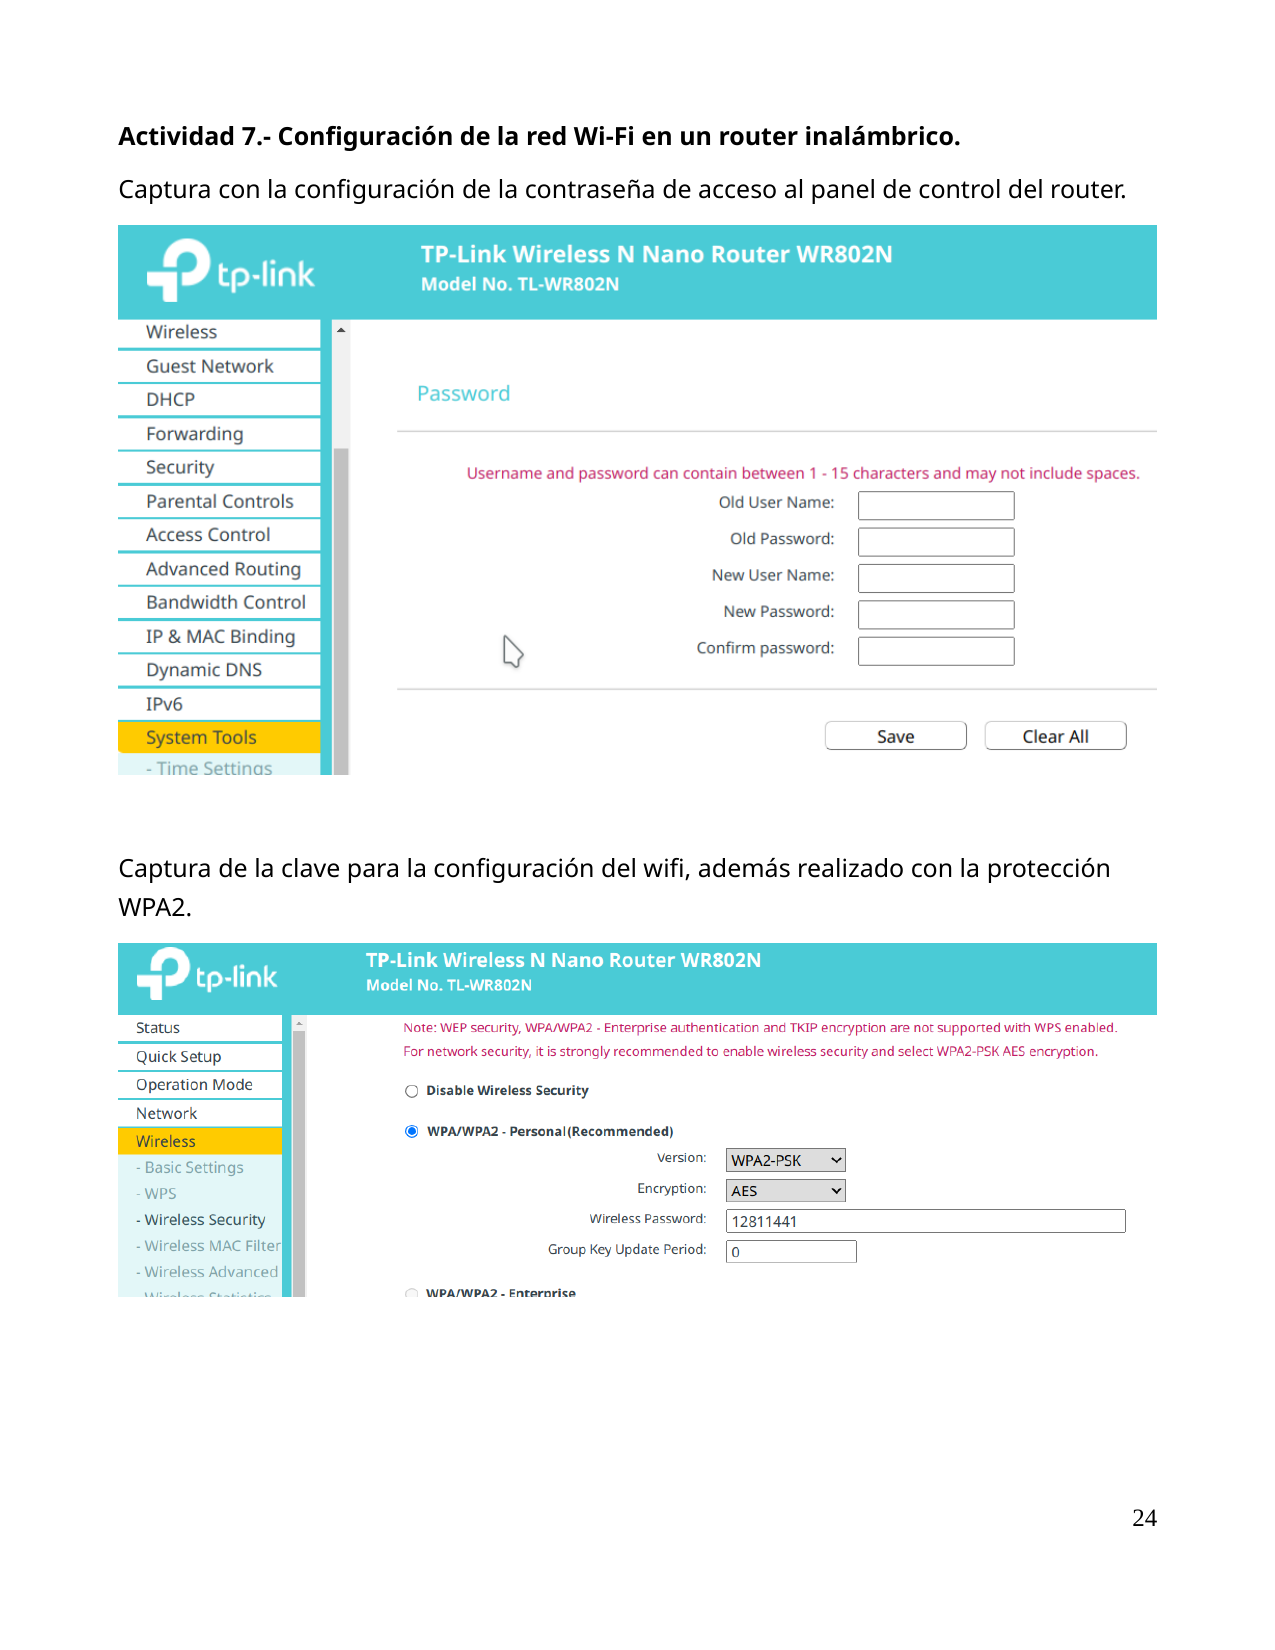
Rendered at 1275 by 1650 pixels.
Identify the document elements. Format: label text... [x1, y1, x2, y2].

text Actividad 7.- Configuración de la red Wi-Fi en un router inalámbrico. [118, 118, 1157, 152]
picture [118, 225, 1157, 775]
text Captura de la clave para la configuración del wifi, además realizado con la protección WPA2. [118, 851, 1157, 924]
text Captura con la configuración de la contraseña de acceso al panel de control del router. [118, 172, 1157, 206]
table_header [118, 1297, 1157, 1325]
picture [118, 943, 1157, 1297]
table_header [118, 775, 1157, 803]
